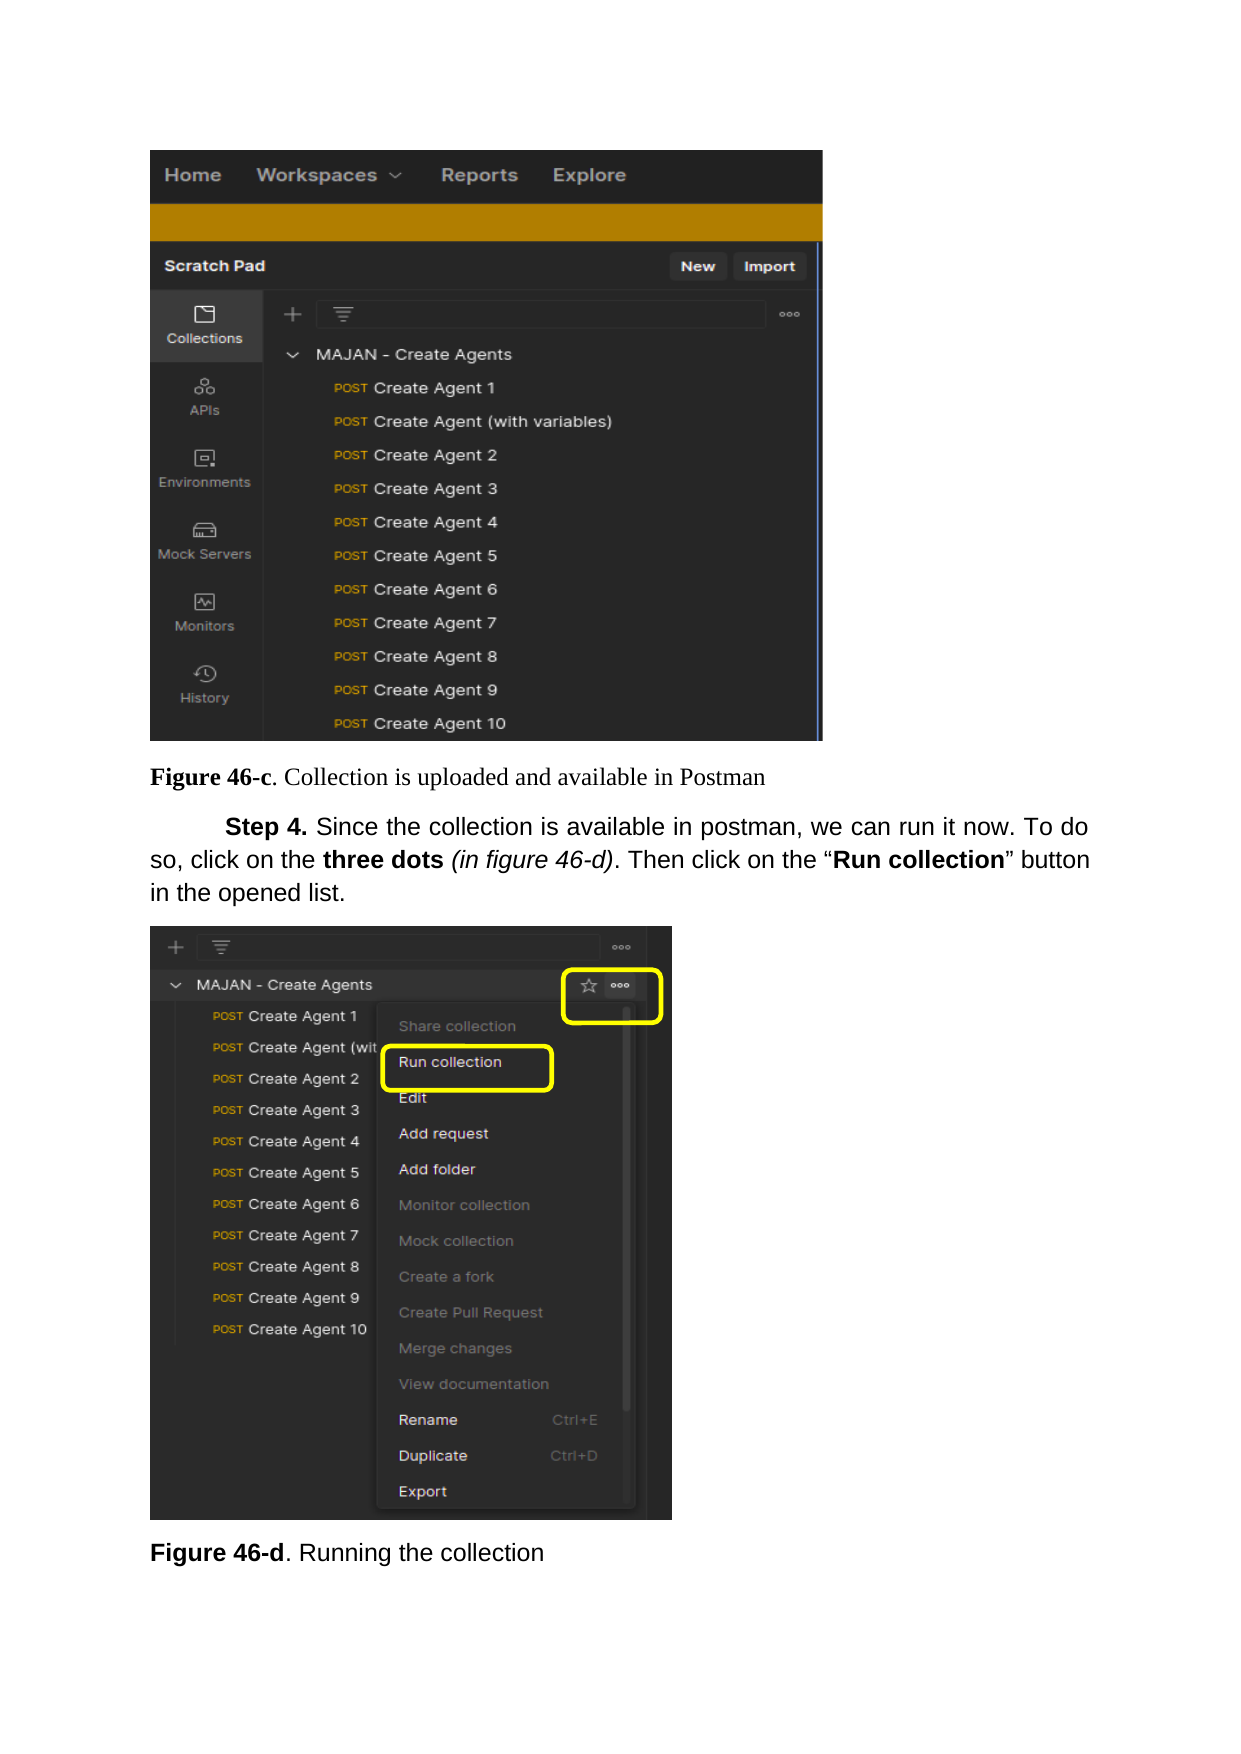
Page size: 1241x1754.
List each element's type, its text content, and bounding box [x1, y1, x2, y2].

text Figure 46-c. Collection is uploaded and available in Postman [150, 762, 1090, 791]
text Step 4. Since the collection is available in postman, we can run it now. To do so, click on the three dots (in figure 46-d). Then click on the “Run collection” button in the opened list. [150, 812, 1090, 907]
picture [150, 150, 823, 741]
picture [150, 926, 672, 1520]
text Figure 46-d. Running the collection [150, 1538, 1090, 1566]
